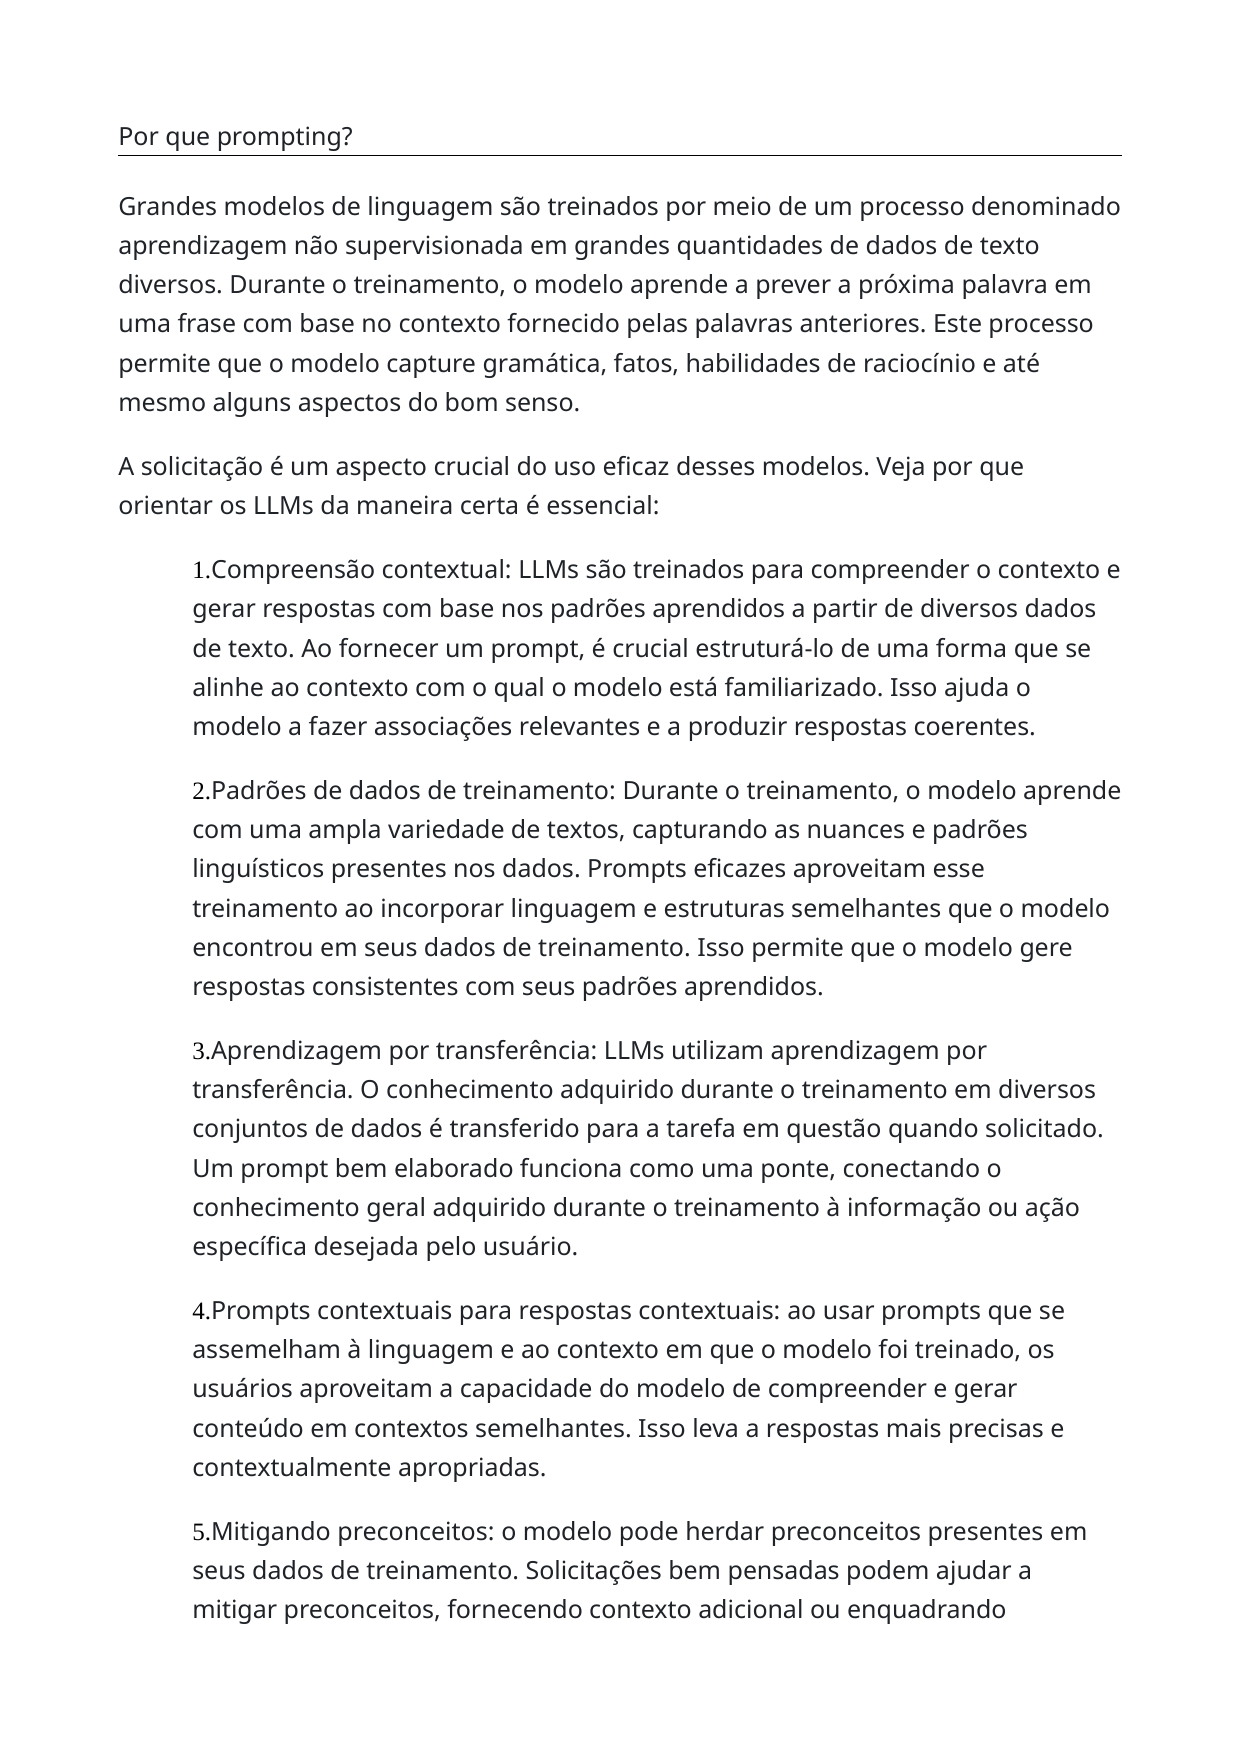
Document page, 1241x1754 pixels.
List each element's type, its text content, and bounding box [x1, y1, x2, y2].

list Prompts contextuais para respostas contextuais: ao usar prompts que se assemelham à linguagem e ao contexto em que o modelo foi treinado, os usuários aproveitam a capacidade do modelo de compreender e gerar conteúdo em contextos semelhantes. Isso leva a respostas mais precisas e contextualmente apropriadas. [118, 1293, 1122, 1483]
text Grandes modelos de linguagem são treinados por meio de um processo denominado aprendizagem não supervisionada em grandes quantidades de dados de texto diversos. Durante o treinamento, o modelo aprende a prever a próxima palavra em uma frase com base no contexto fornecido pelas palavras anteriores. Este processo permite que o modelo capture gramática, fatos, habilidades de raciocínio e até mesmo alguns aspectos do bom senso. [118, 189, 1122, 418]
list Compreensão contextual: LLMs são treinados para compreender o contexto e gerar respostas com base nos padrões aprendidos a partir de diversos dados de texto. Ao fornecer um prompt, é crucial estruturá-lo de uma forma que se alinhe ao contexto com o qual o modelo está familiarizado. Isso ajuda o modelo a fazer associações relevantes e a produzir respostas coerentes. [118, 552, 1122, 743]
text A solicitação é um aspecto crucial do uso eficaz desses modelos. Veja por que orientar os LLMs da maneira certa é essencial: [118, 449, 1122, 522]
list Padrões de dados de treinamento: Durante o treinamento, o modelo aprende com uma ampla variedade de textos, capturando as nuances e padrões linguísticos presentes nos dados. Prompts eficazes aproveitam esse treinamento ao incorporar linguagem e estruturas semelhantes que o modelo encontrou em seus dados de treinamento. Isso permite que o modelo gere respostas consistentes com seus padrões aprendidos. [118, 773, 1122, 1003]
subtitle Por que prompting? [118, 118, 1122, 155]
list Mitigando preconceitos: o modelo pode herdar preconceitos presentes em seus dados de treinamento. Solicitações bem pensadas podem ajudar a mitigar preconceitos, fornecendo contexto adicional ou enquadrando [118, 1514, 1122, 1626]
list Aprendizagem por transferência: LLMs utilizam aprendizagem por transferência. O conhecimento adquirido durante o treinamento em diversos conjuntos de dados é transferido para a tarefa em questão quando solicitado. Um prompt bem elaborado funciona como uma ponte, conectando o conhecimento geral adquirido durante o treinamento à informação ou ação específica desejada pelo usuário. [118, 1033, 1122, 1263]
